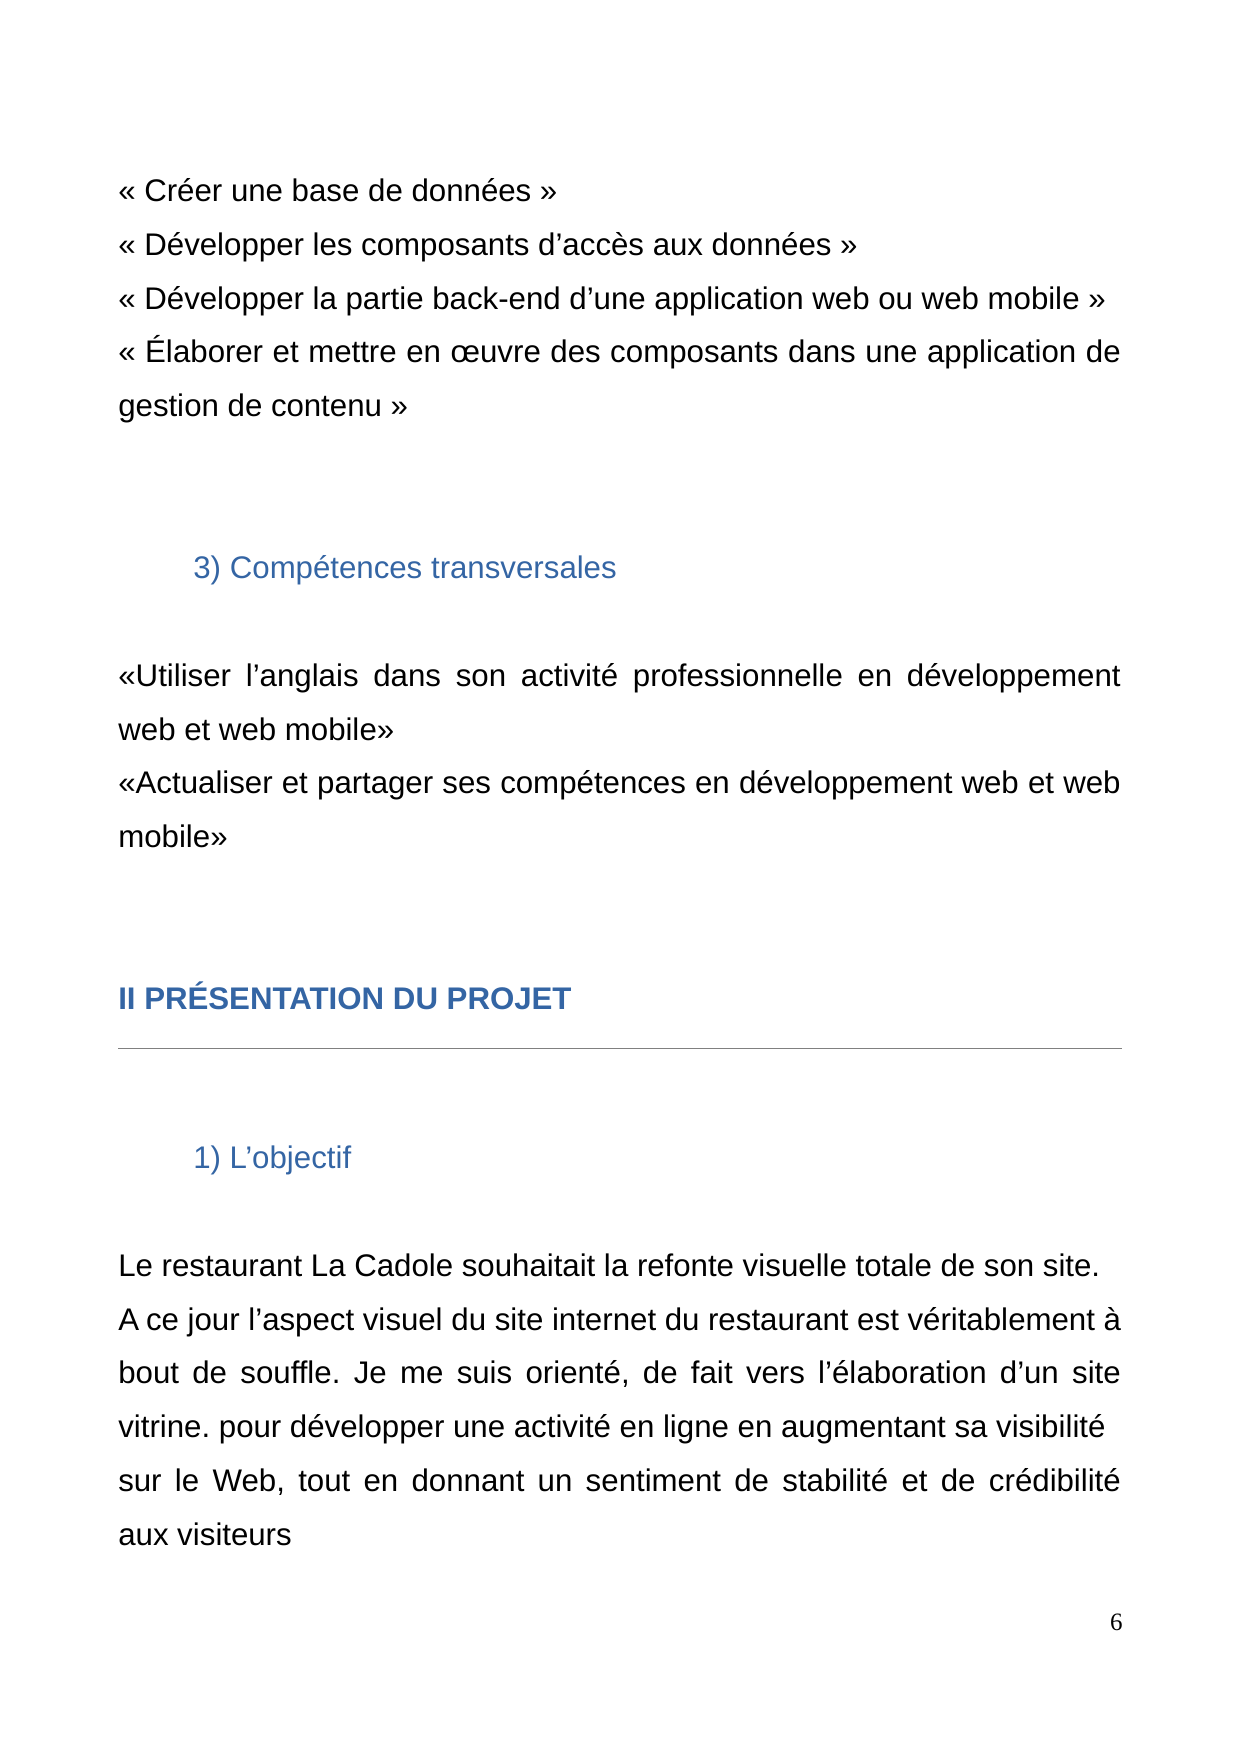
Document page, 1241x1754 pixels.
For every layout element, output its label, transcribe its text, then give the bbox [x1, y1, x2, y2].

text 1) L’objectif [118, 1139, 1122, 1175]
text «Actualiser et partager ses compétences en développement web et web mobile» [118, 764, 1122, 854]
text « Créer une base de données » [118, 172, 1122, 208]
text « Élaborer et mettre en œuvre des composants dans une application de gestion de contenu » [118, 333, 1122, 423]
text sur le Web, tout en donnant un sentiment de stabilité et de crédibilité aux visiteurs [118, 1462, 1122, 1552]
text « Développer la partie back-end d’une application web ou web mobile » [118, 280, 1122, 316]
text 3) Compétences transversales [118, 549, 1122, 585]
text II PRÉSENTATION DU PROJET [118, 980, 1122, 1016]
text «Utiliser l’anglais dans son activité professionnelle en développement web et web mobile» [118, 657, 1122, 746]
text « Développer les composants d’accès aux données » [118, 226, 1122, 262]
text A ce jour l’aspect visuel du site internet du restaurant est véritablement à bout de souffle. Je me suis orienté, de fait vers l’élaboration d’un site vitrine. pour développer une activité en ligne en augmentant sa visibilité [118, 1301, 1122, 1444]
text Le restaurant La Cadole souhaitait la refonte visuelle totale de son site. [118, 1247, 1122, 1283]
